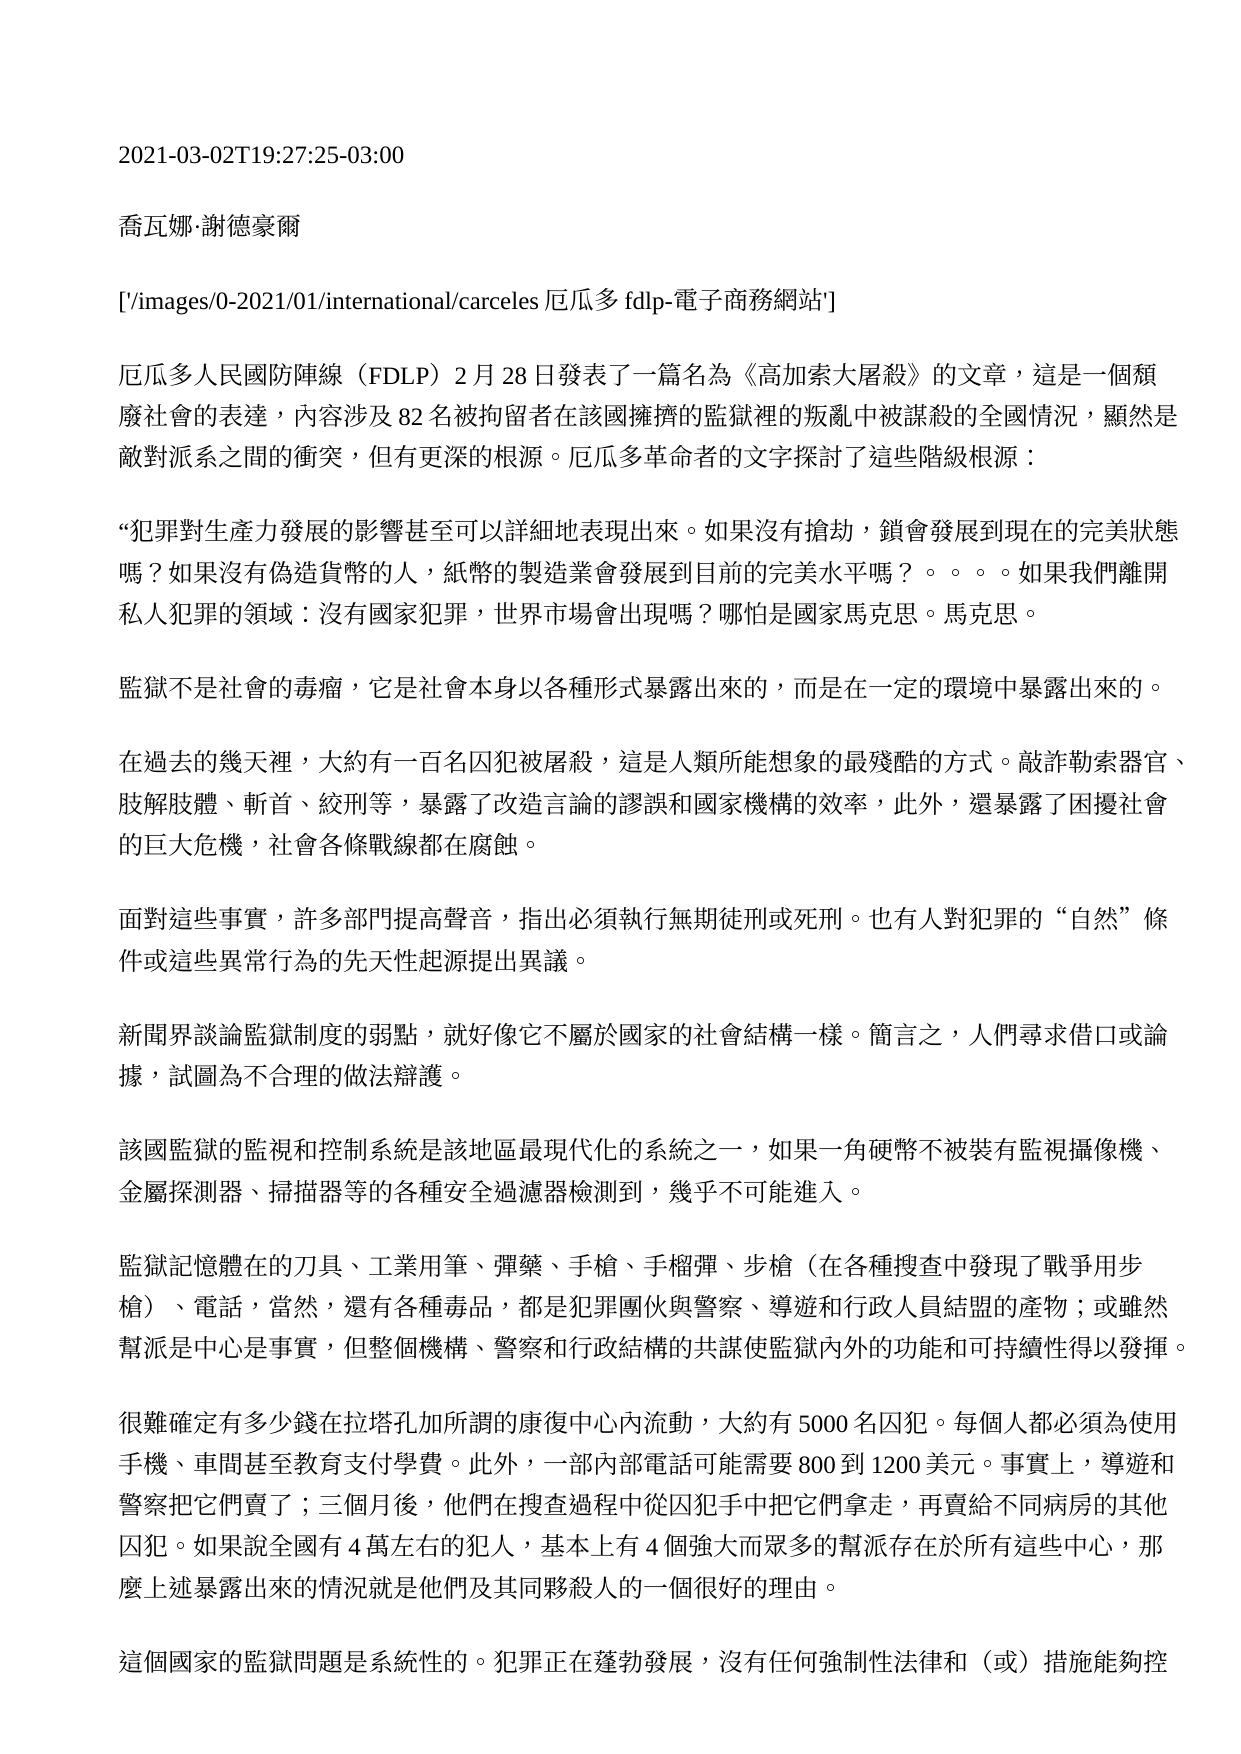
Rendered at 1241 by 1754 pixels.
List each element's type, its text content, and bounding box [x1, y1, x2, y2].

text 2021-03-02T19:27:25-03:00 喬瓦娜·謝德豪爾 ['/images/0-2021/01/international/carceles厄瓜多fdlp-電子商務網站'] 厄瓜多人民國防陣線（FDLP）2月28日發表了一篇名為《高加索大屠殺》的文章，這是一個頹廢社會的表達，內容涉及82名被拘留者在該國擁擠的監獄裡的叛亂中被謀殺的全國情況，顯然是敵對派系之間的衝突，但有更深的根源。厄瓜多革命者的文字探討了這些階級根源： “犯罪對生產力發展的影響甚至可以詳細地表現出來。如果沒有搶劫，鎖會發展到現在的完美狀態嗎？如果沒有偽造貨幣的人，紙幣的製造業會發展到目前的完美水平嗎？。。。。如果我們離開私人犯罪的領域：沒有國家犯罪，世界市場會出現嗎？哪怕是國家馬克思。馬克思。 監獄不是社會的毒瘤，它是社會本身以各種形式暴露出來的，而是在一定的環境中暴露出來的。 在過去的幾天裡，大約有一百名囚犯被屠殺，這是人類所能想象的最殘酷的方式。敲詐勒索器官、肢解肢體、斬首、絞刑等，暴露了改造言論的謬誤和國家機構的效率，此外，還暴露了困擾社會的巨大危機，社會各條戰線都在腐蝕。 面對這些事實，許多部門提高聲音，指出必須執行無期徒刑或死刑。也有人對犯罪的“自然”條件或這些異常行為的先天性起源提出異議。 新聞界談論監獄制度的弱點，就好像它不屬於國家的社會結構一樣。簡言之，人們尋求借口或論據，試圖為不合理的做法辯護。 該國監獄的監視和控制系統是該地區最現代化的系統之一，如果一角硬幣不被裝有監視攝像機、金屬探測器、掃描器等的各種安全過濾器檢測到，幾乎不可能進入。 監獄記憶體在的刀具、工業用筆、彈藥、手槍、手榴彈、步槍（在各種搜查中發現了戰爭用步槍）、電話，當然，還有各種毒品，都是犯罪團伙與警察、導遊和行政人員結盟的產物；或雖然幫派是中心是事實，但整個機構、警察和行政結構的共謀使監獄內外的功能和可持續性得以發揮。 很難確定有多少錢在拉塔孔加所謂的康復中心內流動，大約有5000名囚犯。每個人都必須為使用手機、車間甚至教育支付學費。此外，一部內部電話可能需要800到1200美元。事實上，導遊和警察把它們賣了；三個月後，他們在搜查過程中從囚犯手中把它們拿走，再賣給不同病房的其他囚犯。如果說全國有4萬左右的犯人，基本上有4個強大而眾多的幫派存在於所有這些中心，那麼上述暴露出來的情況就是他們及其同夥殺人的一個很好的理由。 這個國家的監獄問題是系統性的。犯罪正在蓬勃發展，沒有任何強制性法律和（或）措施能夠控制犯罪，因為這些法律和（或）措施能夠應對半封建的動態和生產關係，而這些動態和關係無法消除導致社會某些階層解體的結構性條件。 這個國家的監獄問題是系統性的。犯罪活動正在蓬勃發展，沒有任何強制性法律和/或措施能夠加以控制，因為這些法律和/或措施以半封建的方式和生產關係應對尷尬的動態，而生產關係無法消除導致社會某些階層解體的結構性條件。 確實，根據前國家的憲法，有八個人是在他們的責任範圍內被殺害的，他們的目的是懲罰犯罪行為，使被拘留者康復，並隨後使他重返社會；然而，與這些囚犯、這些囚犯的受害者和普通群眾一樣，國家也回到了社會讓他們失望，不是因為我想，而是因為這是他們的邏輯，它的組織方式是這樣的，它捍衛了少數大資產階級和大地主的利益，其餘的人口是可用的、可支配的或可替代的。 這些法律並不是為了在民眾的社會行為中取得某種平衡；相反，它們是為了鞏固官僚資本主義和舊政府。看看在所謂的康復中心裡，有多少患有災難性疾病的老年囚犯，卻沒有采取任何措施給予他們及時和有效的關注。在這些中心，幾十名囚犯死於疾病和缺乏關注；然而，幾天前，一名法官裁定，雅各布·布哈姆（前總統之子、阿卜杜勒·布哈姆法官的囚犯）被給予替代措施，因為這個不幸的人難以應對基多的寒冷。他們把他送到瓜亞基爾軟禁。 恩格斯以深刻的客觀性指出：“當一個人對另一個造成他死亡的人作出這種傷害時，我們說這是謀殺；如果肇事者有預謀，我們認為他的行為是犯罪。但是，當社會把幾百個無產階級置於這樣的境地，使他們必然面臨過早的、不正常的死亡，遭受刀槍不入的暴力死亡；當社會剝奪了成千上萬人不可缺少的生存手段，並給他們施加了其他條件，以致於生存是不可能的；當法律的強大力量在這種情況下一直保持到死亡，這是它不可避免的後果；……當它非常清楚地知道這成千上萬的人將成為這些生存條件的受害者，卻允許他們生存，所以所犯的是一種罪行，與個人所犯的罪行非常相似，只是在這種情況下，它更隱蔽，更陰險，一種沒有人能為自己辯護的罪行，這似乎不是一種罪行，因為凶手看不見，因為凶手同時是所有人和任何人，因為受害者的死亡似乎是自然的，他犯的罪比不犯的罪要少，但這並不意味著他的罪行更少。 就在監獄大屠殺發生前幾天，十幾個人因長期和有系統地侵犯一批身心殘疾兒童而被捕。當然，這一反常現象被資產階級新聞界忽視了，更被國家干預忽視了，對受害者和肇事者進行了適當的處理。今天，強姦、謀殺、肢解、盜竊、偷牛、販毒、私營企業主或公務員腐敗被視為一種規則，是不可避免的，是我們必須習慣的。 如果一個公務員或私人商人能夠偽造檢測Covid-19的測試和疫苗，以保護民眾免受流感大流行的影響，或者在購買和分發所有這些針對Covid的投入物時犯下腐敗行為，我們會對監獄裡發生的事感到驚訝嗎？當然不是，這些罪行與監獄中的謀殺和有組織犯罪是同一種罪行，甚至是更嚴重的罪行，因為它們涉及更多處於不利地位的人，攻擊公共和私營機構群眾的健康和生活。 馬克思在《神聖的家庭》一書中指出要“消滅犯罪的反社會根源”。通過增加和支援監獄法以及更多地重新啟用鎮壓機構，打擊犯罪的鬥爭只能是狹隘的解決辦法，因此，在這個半封建和半殖民地社會的框架內，我們註定要生活在社會壓艙物之中，生活在社會各階層或社會各階層的流氓行為之中在產生這些問題的結構性原因尚未觸及或正在迅速演變的情況下，因此，任務是從根本上改造舊社會，摧毀舊社會，在舊社會的廢墟上建立一個新的國家、新的法律和新的工具。 莫雷諾離開時說，他將尋求國際社會的幫助，打擊監獄暴力和有組織犯罪。僅此而已；舊國家的代表將利用這些機會、加強法律、加強軍事機構，將戰鬥和抗議及社會運動定為刑事犯罪，而警察和軍事援助的外國債權人（外國佬或以色列人）將利用這些機會，建立一個國家軍事基地或指揮鎮壓機構的目的，最有針對性的是中和所有以這種或那種方式與之戰鬥的人。 [118, 107, 1181, 1678]
